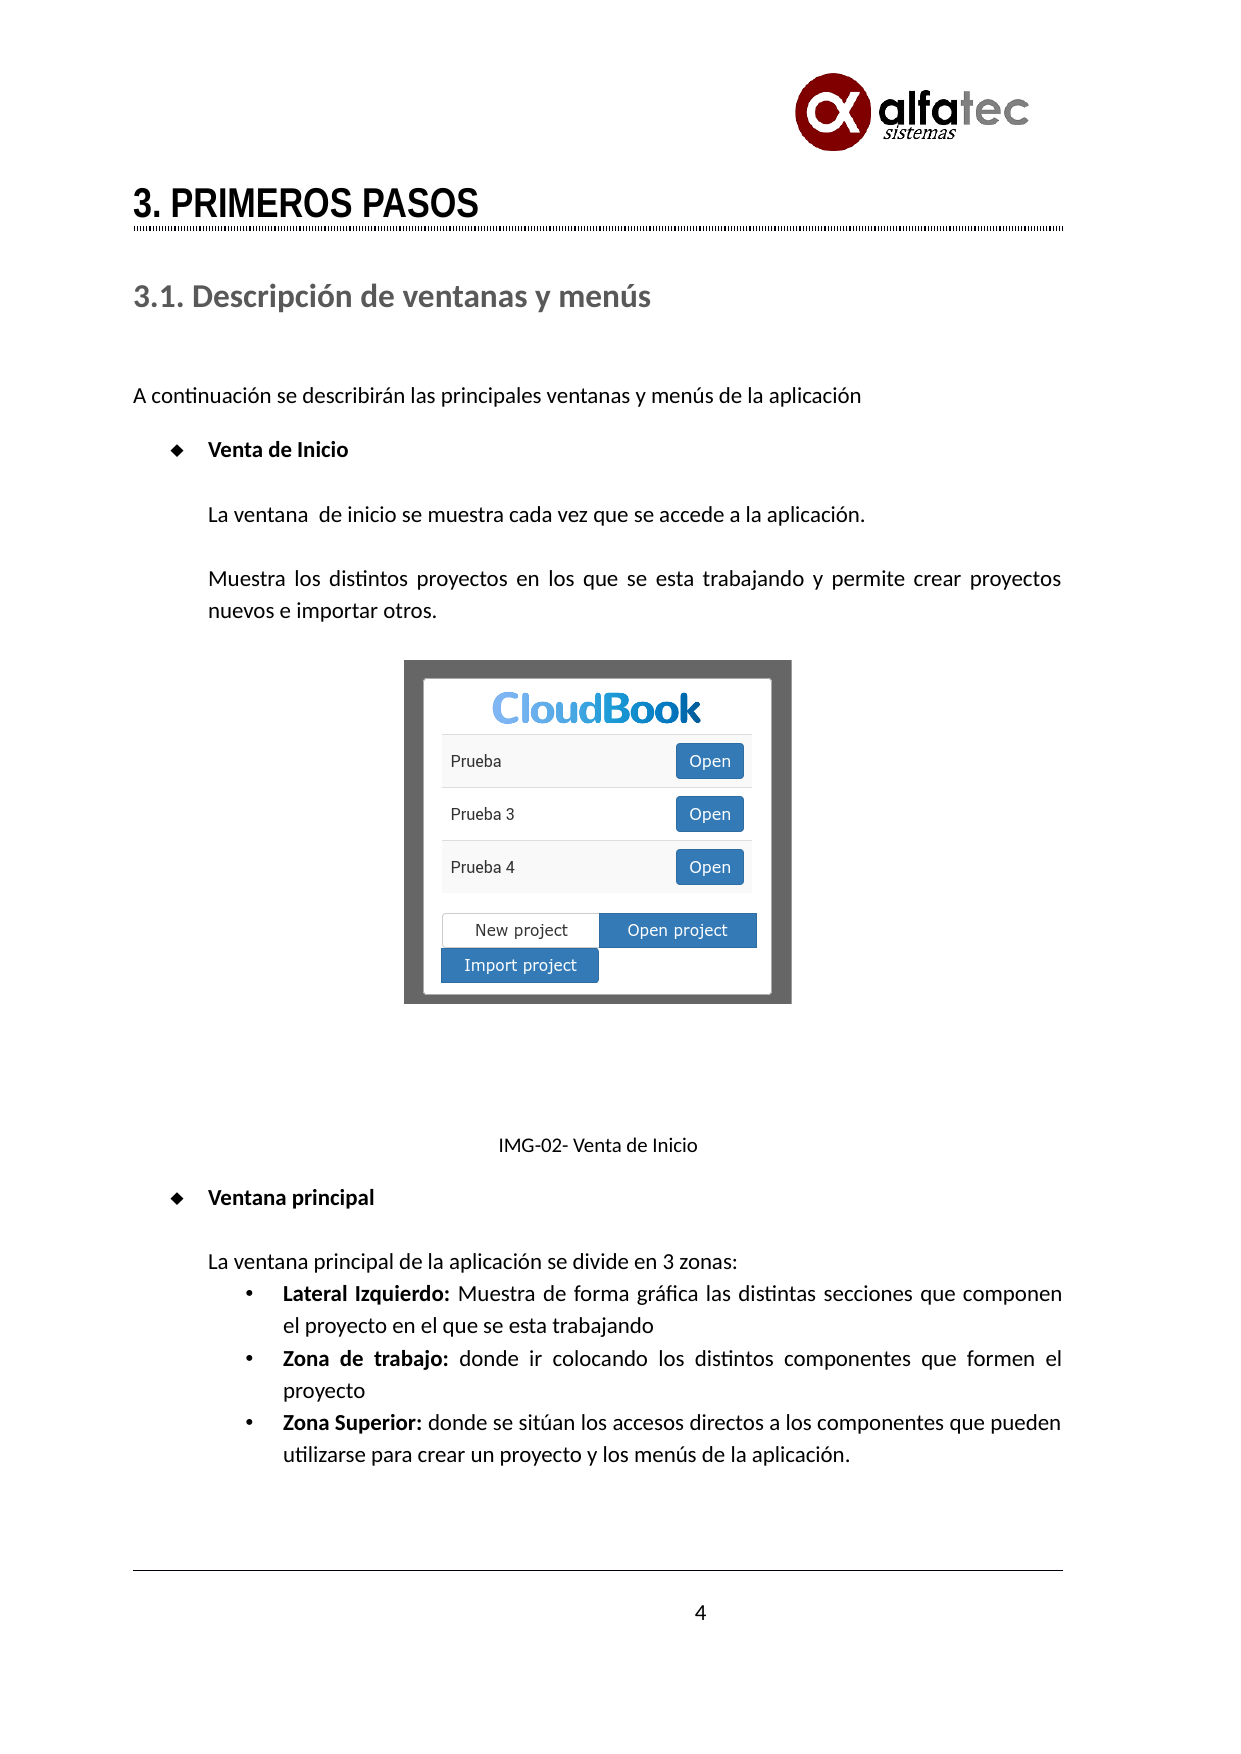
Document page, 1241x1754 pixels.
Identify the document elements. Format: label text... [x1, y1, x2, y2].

list Ventana principal [170, 1183, 1063, 1211]
list Venta de Inicio [170, 436, 1063, 463]
list Zona de trabajo: donde ir colocando los distintos componentes que formen el proyecto [245, 1344, 1063, 1404]
picture [404, 660, 792, 1004]
list La ventana de inicio se muestra cada vez que se accede a la aplicación. [208, 500, 1063, 528]
list Zona Superior: donde se sitúan los accesos directos a los componentes que pueden utilizarse para crear un proyecto y los menús de la aplicación. [245, 1408, 1063, 1468]
subtitle PRIMEROS PASOS [133, 191, 1063, 231]
picture [795, 73, 1031, 151]
list Lateral Izquierdo: Muestra de forma gráfica las distintas secciones que componen el proyecto en el que se esta trabajando [245, 1279, 1063, 1340]
list La ventana principal de la aplicación se divide en 3 zonas: [208, 1247, 1063, 1275]
list Muestra los distintos proyectos en los que se esta trabajando y permite crear proyectos nuevos e importar otros. [208, 564, 1063, 624]
text IMG-02- Venta de Inicio [133, 1132, 1063, 1158]
subtitle 3.1. Descripción de ventanas y menús [86, 281, 1063, 314]
text A continuación se describirán las principales ventanas y menús de la aplicación [133, 381, 1240, 409]
